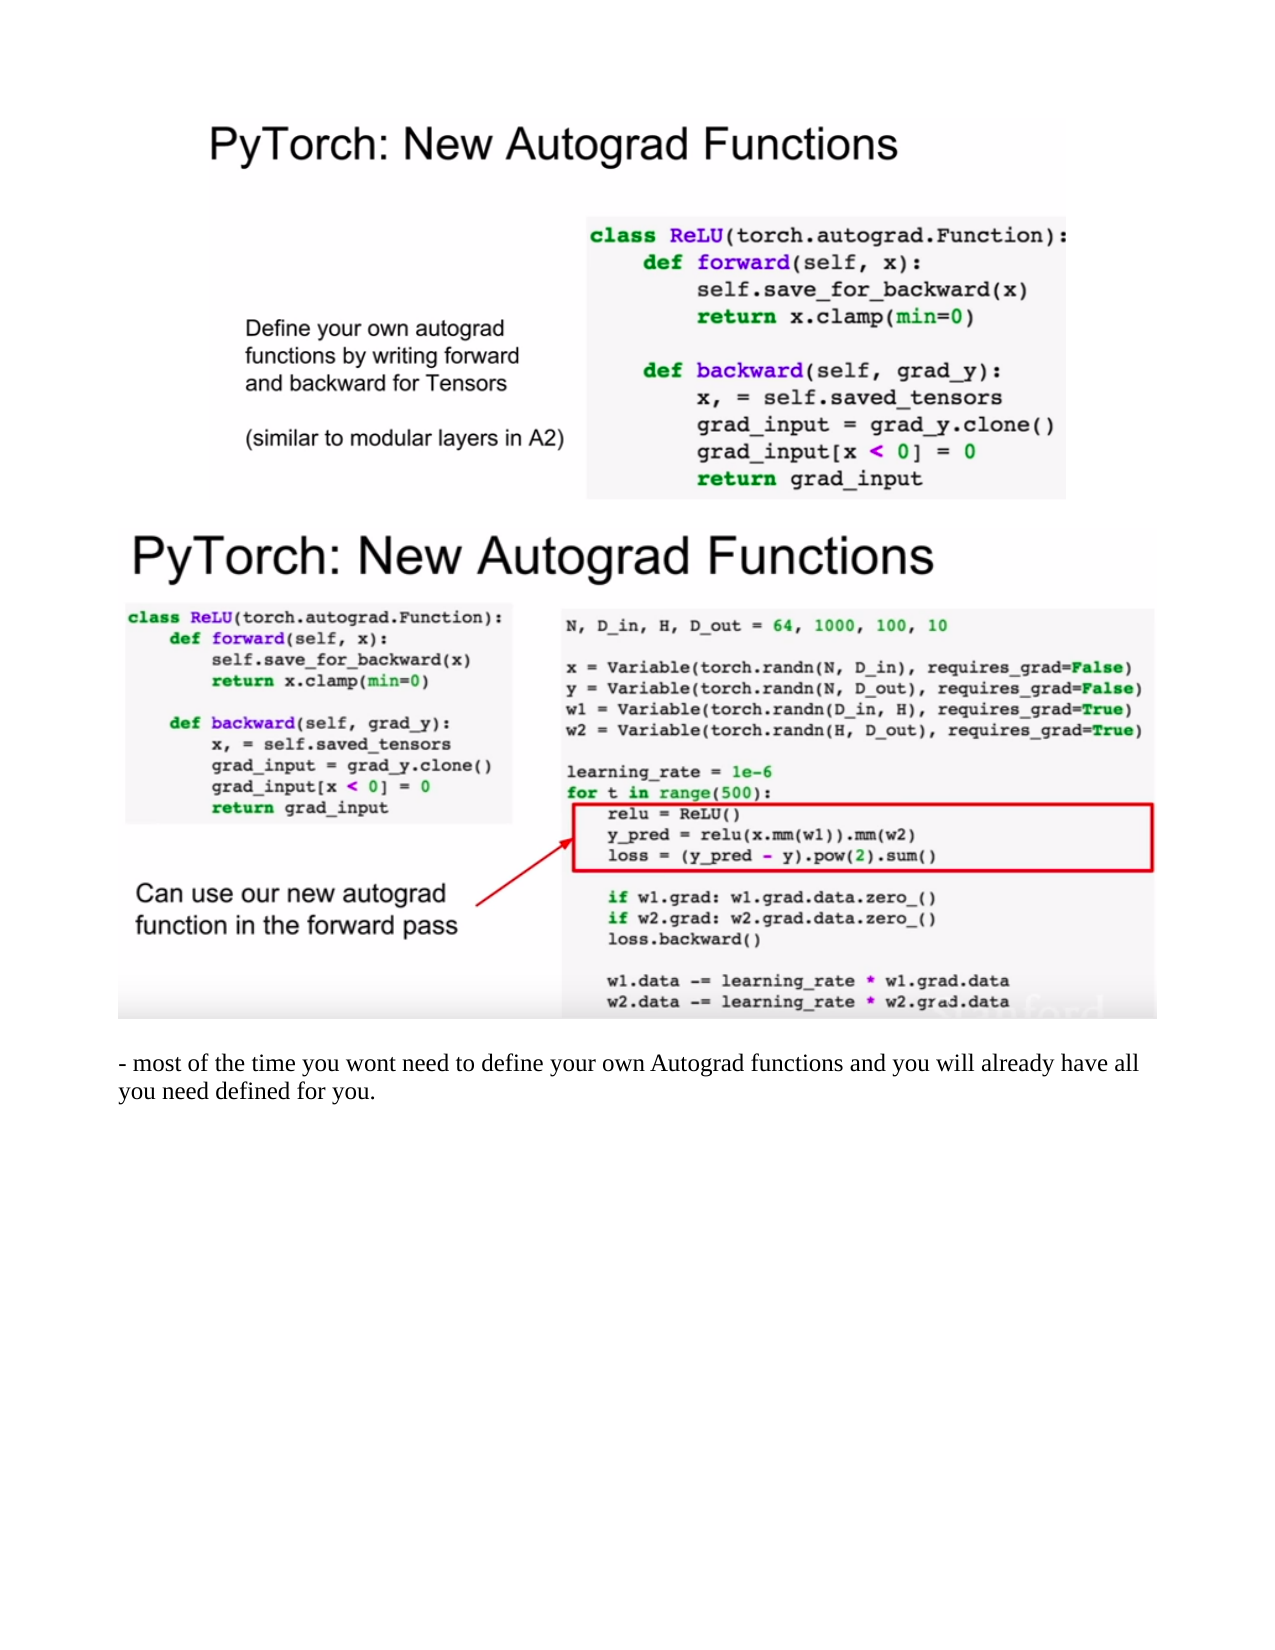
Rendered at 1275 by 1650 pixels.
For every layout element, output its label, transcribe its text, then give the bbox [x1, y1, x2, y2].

text - most of the time you wont need to define your own Autograd functions and you will already have all you need defined for you. [118, 1048, 1157, 1105]
picture [118, 528, 1157, 1019]
picture [209, 118, 1066, 500]
